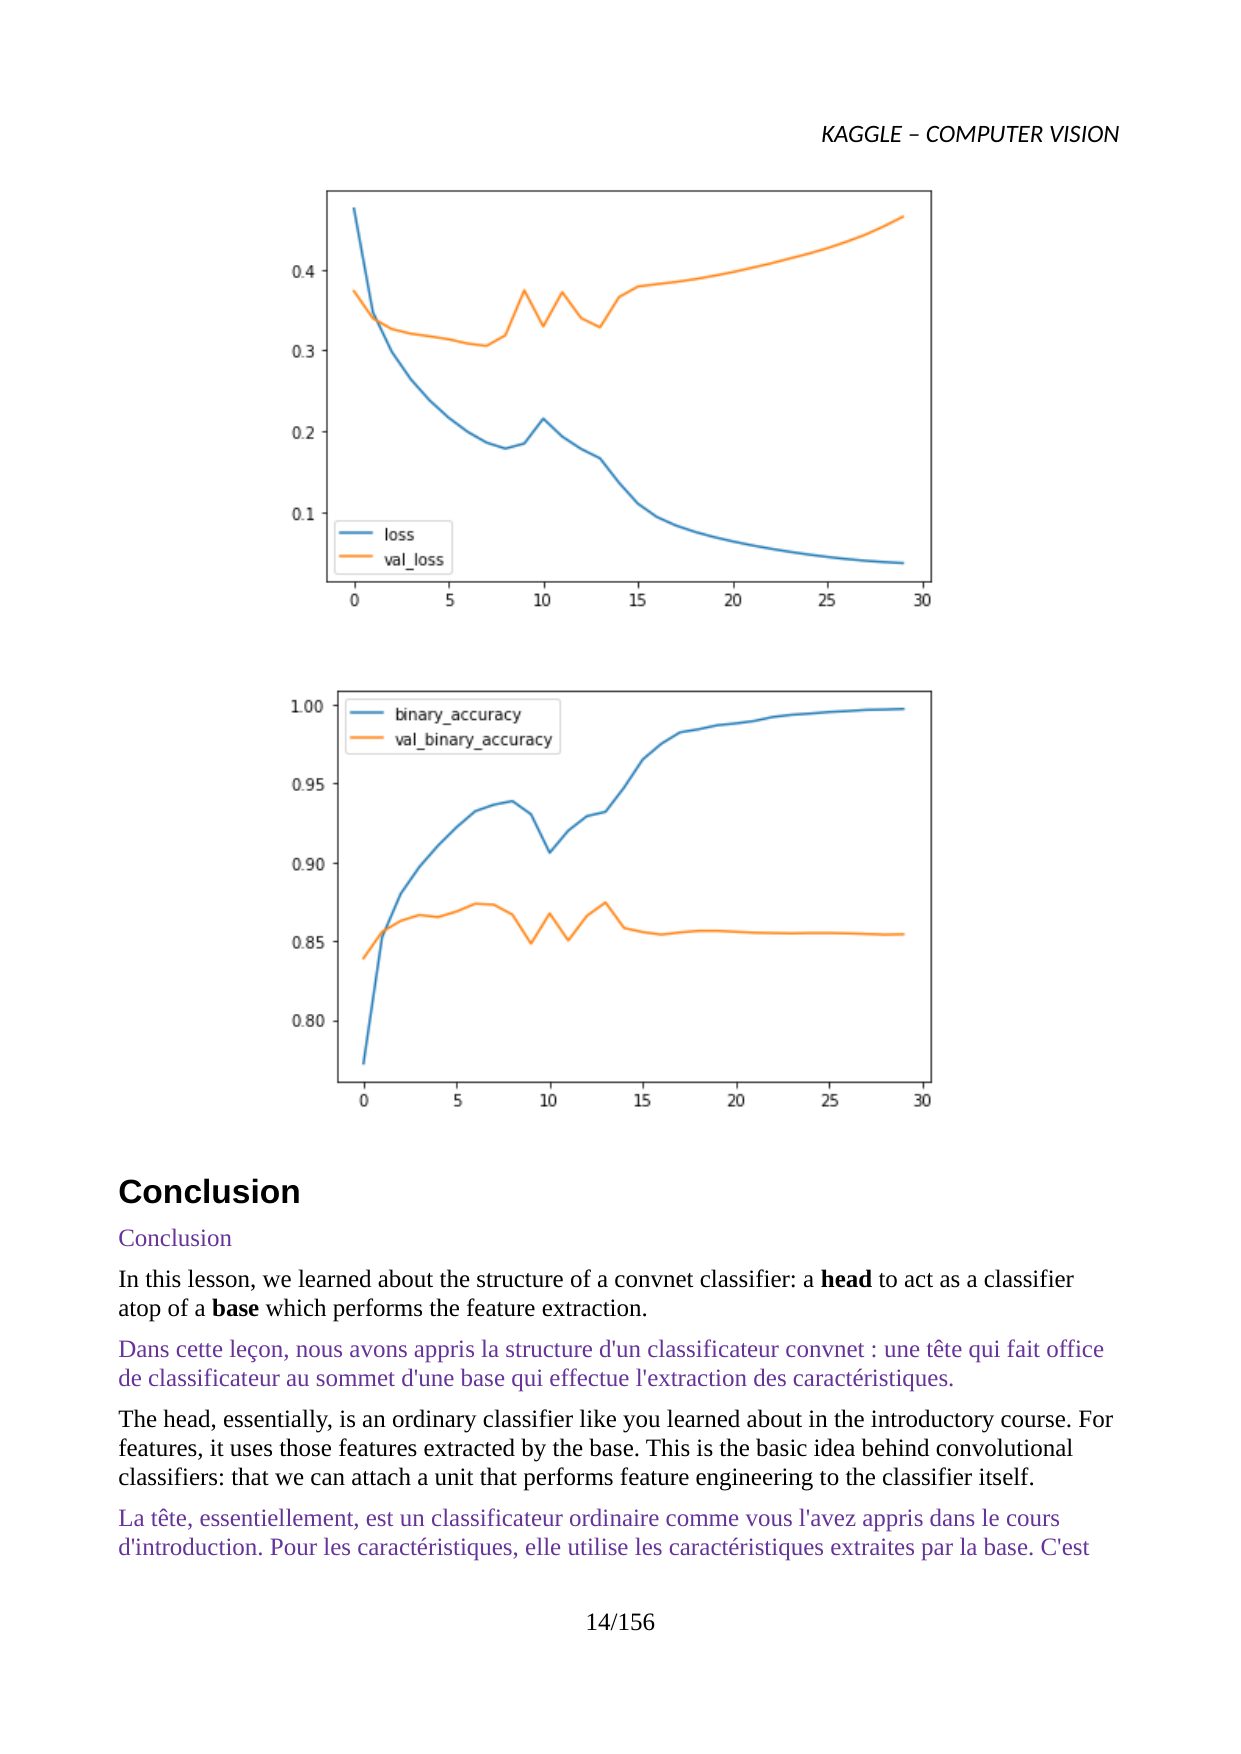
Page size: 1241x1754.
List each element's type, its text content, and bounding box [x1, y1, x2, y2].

text Conclusion [118, 1223, 1122, 1252]
text La tête, essentiellement, est un classificateur ordinaire comme vous l'avez appris dans le cours d'introduction. Pour les caractéristiques, elle utilise les caractéristiques extraites par la base. C'est [118, 1503, 1122, 1561]
subtitle Conclusion [118, 1172, 1122, 1211]
text In this lesson, we learned about the structure of a convnet classifier: a head to act as a classifier atop of a base which performs the feature extraction. [118, 1264, 1122, 1322]
picture [267, 178, 973, 1124]
text The head, essentially, is an ordinary classifier like you learned about in the introductory course. For features, it uses those features extracted by the base. This is the basic idea behind convolutional classifiers: that we can attach a unit that performs feature engineering to the classifier itself. [118, 1404, 1122, 1491]
text Dans cette leçon, nous avons appris la structure d'un classificateur convnet : une tête qui fait office de classificateur au sommet d'une base qui effectue l'extraction des caractéristiques. [118, 1334, 1122, 1392]
